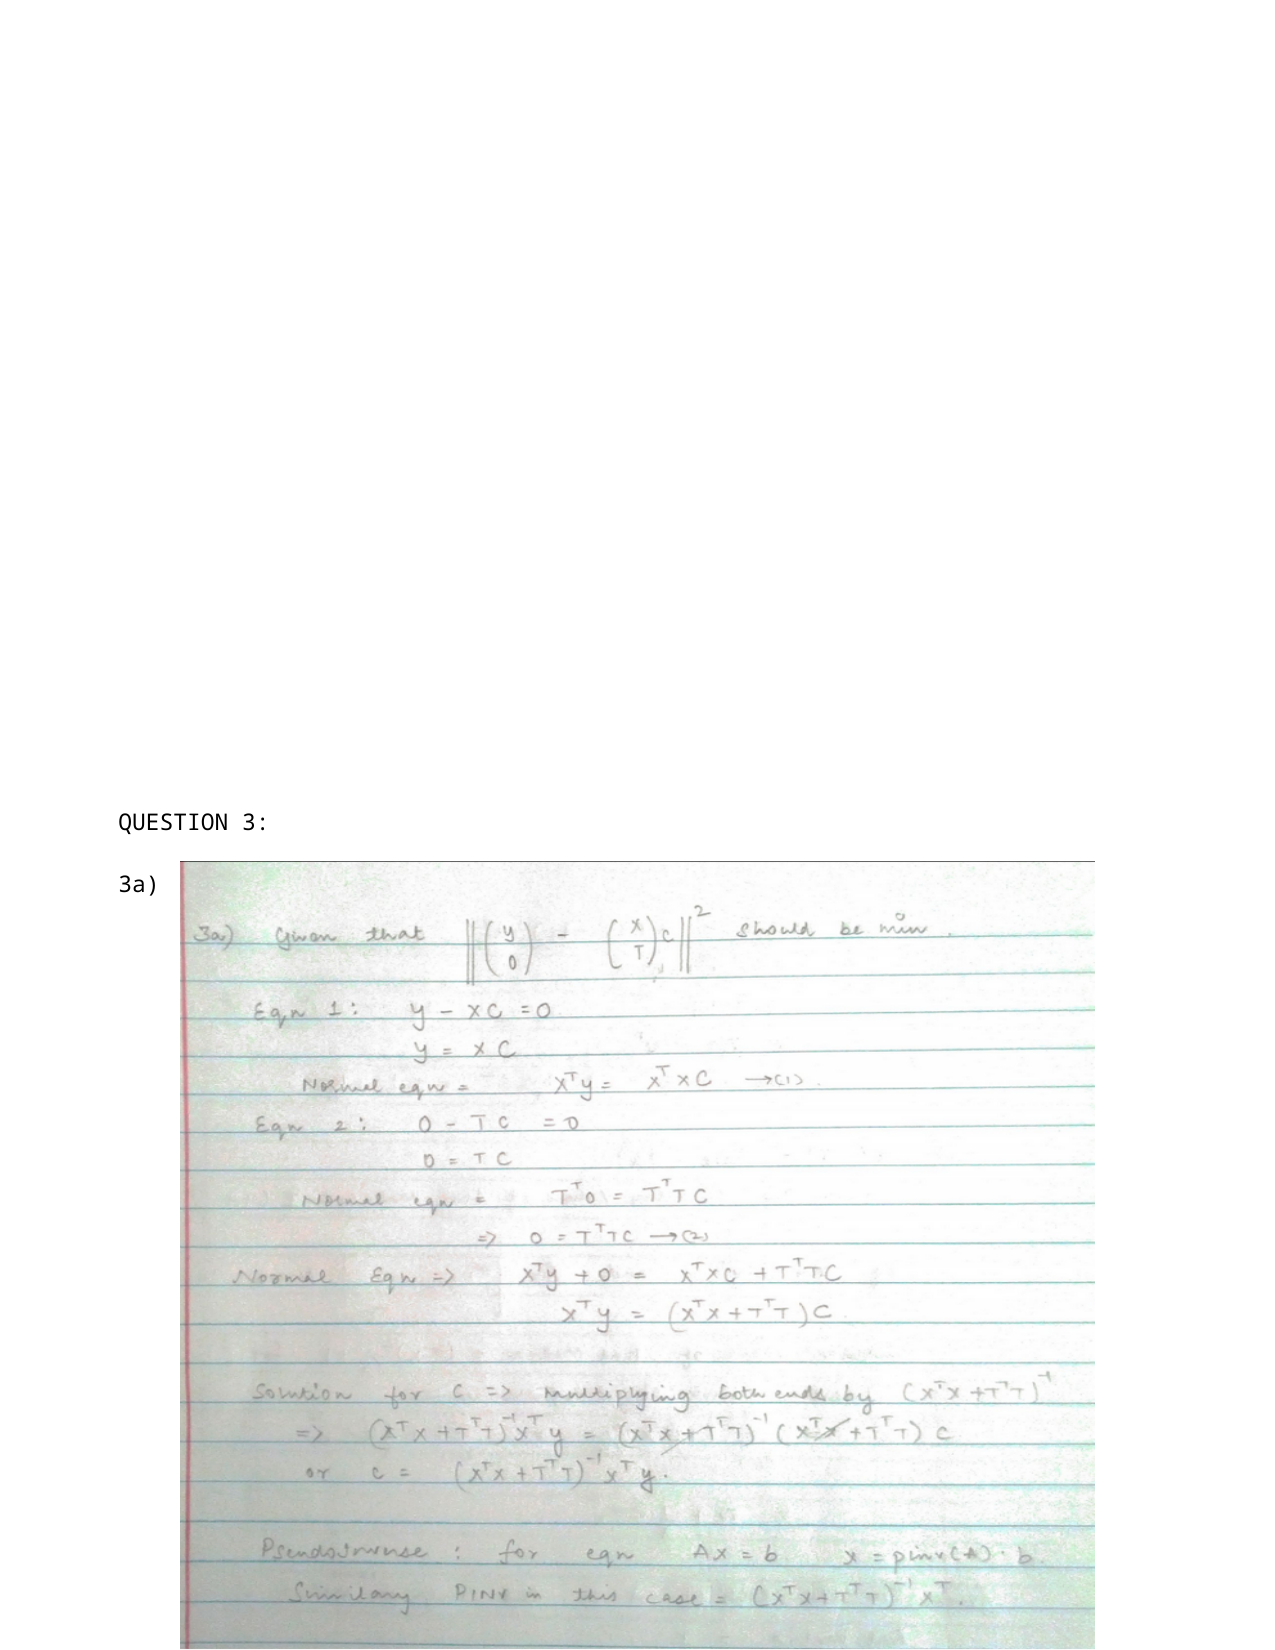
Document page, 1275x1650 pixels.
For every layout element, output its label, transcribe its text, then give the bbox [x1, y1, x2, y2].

picture [180, 861, 1095, 1650]
text [1095, 868, 1157, 899]
text QUESTION 3: [118, 806, 1157, 837]
text 3a) [118, 868, 180, 899]
